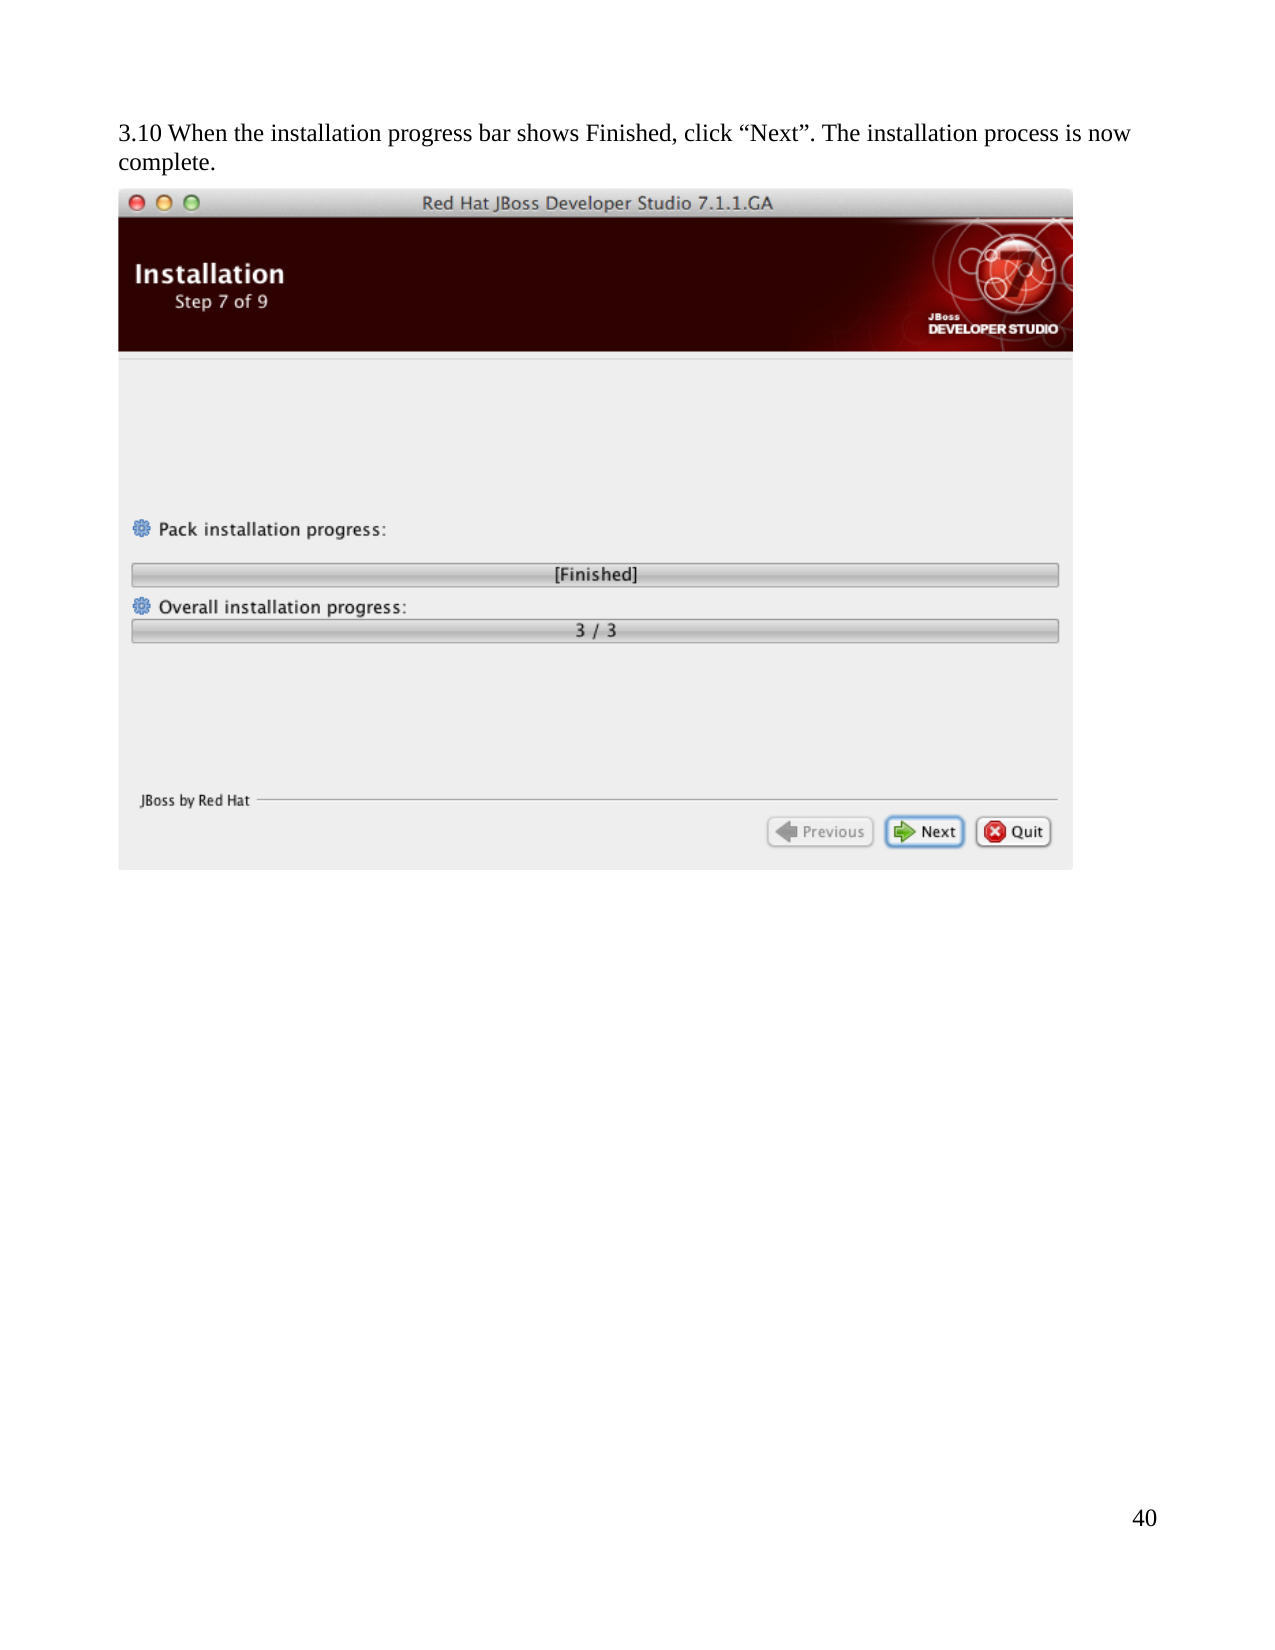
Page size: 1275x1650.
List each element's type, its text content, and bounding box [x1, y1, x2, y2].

picture [118, 188, 1073, 870]
text 3.10 When the installation progress bar shows Finished, click “Next”. The installation process is now complete. [118, 118, 1157, 176]
